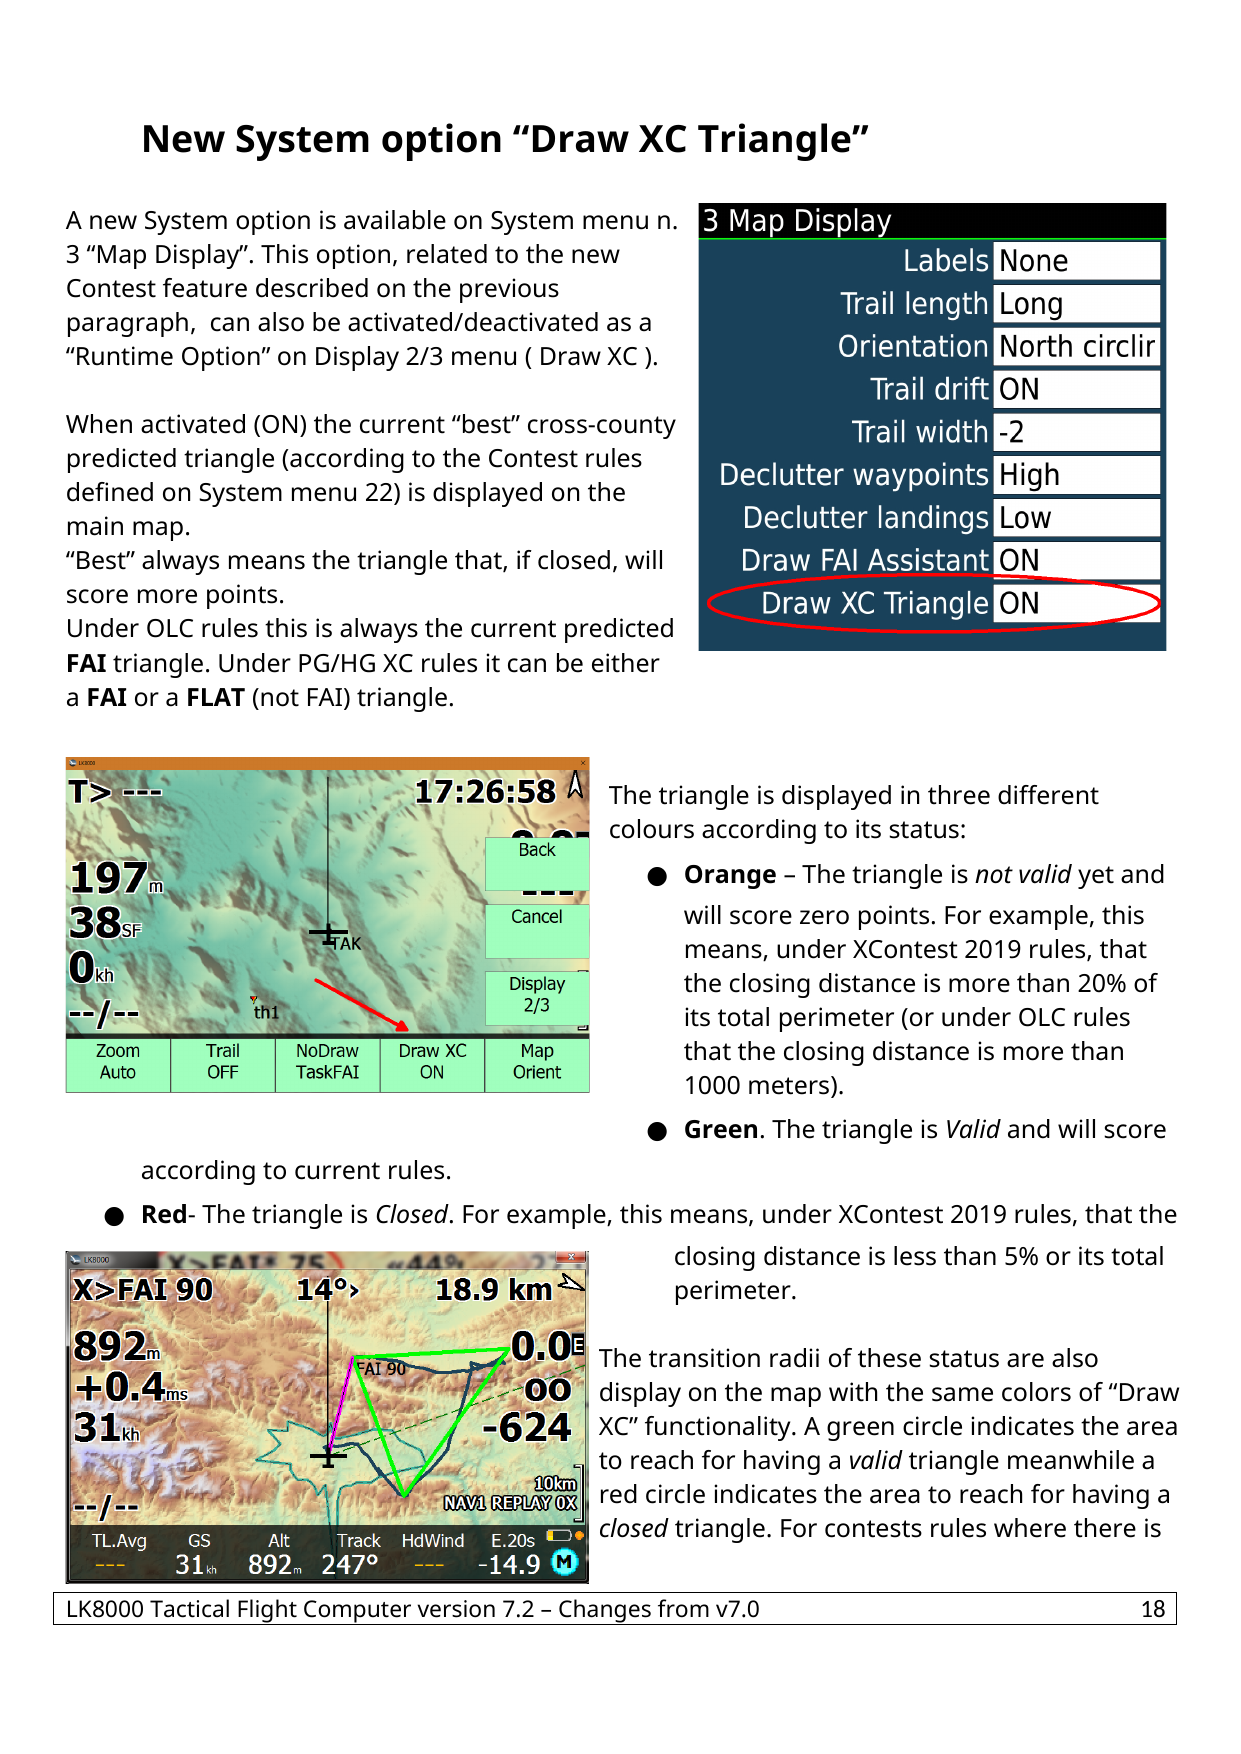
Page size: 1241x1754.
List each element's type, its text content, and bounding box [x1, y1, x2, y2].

text When activated (ON) the current “best” cross-county predicted triangle (according to the Contest rules defined on System menu 22) is displayed on the main map. [66, 407, 698, 543]
text The triangle is displayed in three different colours according to its status: [590, 778, 1181, 846]
picture [65, 757, 590, 1093]
picture [698, 203, 1167, 651]
list Red- The triangle is Closed. For example, this means, under XContest 2019 rules, that the closing distance is less than 5% or its total perimeter. [103, 1187, 1181, 1306]
picture [65, 1251, 589, 1584]
subtitle New System option “Draw XC Triangle” [66, 112, 1181, 163]
text Under OLC rules this is always the current predicted FAI triangle. Under PG/HG XC rules it can be either a FAI or a FLAT (not FAI) triangle. [66, 611, 1181, 713]
list Orange – The triangle is not valid yet and will score zero points. For example, this means, under XContest 2019 rules, that the closing distance is more than 20% of its total perimeter (or under OLC rules that the closing distance is more than 1000 meters). [103, 846, 1181, 1102]
list Green. The triangle is Valid and will score according to current rules. [103, 1102, 1181, 1187]
text “Best” always means the triangle that, if closed, will score more points. [66, 543, 698, 611]
text The transition radii of these status are also display on the map with the same colors of “Draw XC” functionality. A green circle indicates the area to reach for having a valid triangle meanwhile a red circle indicates the area to reach for having a closed triangle. For contests rules where there is [589, 1340, 1181, 1545]
text A new System option is available on System menu n. 3 “Map Display”. This option, related to the new Contest feature described on the previous paragraph, can also be activated/deactivated as a “Runtime Option” on Display 2/3 menu ( Draw XC ). [66, 202, 1181, 373]
